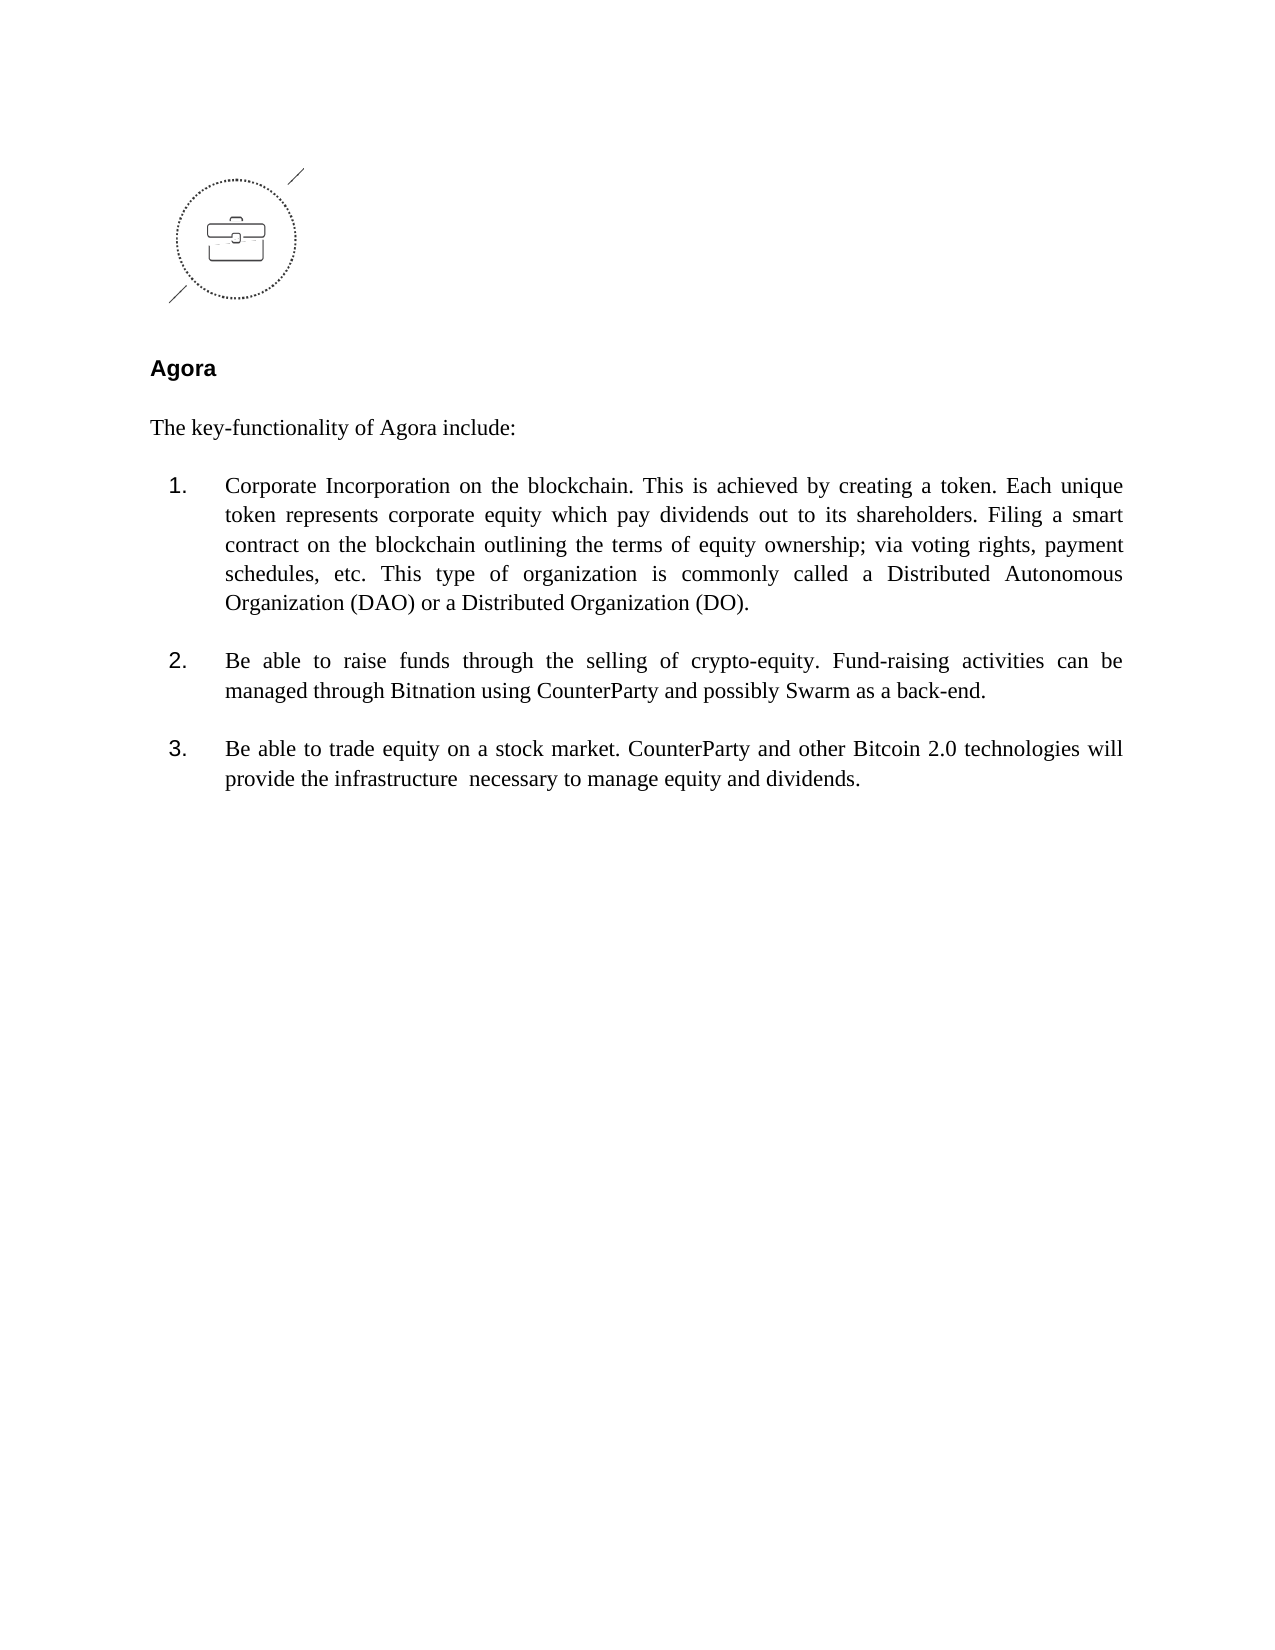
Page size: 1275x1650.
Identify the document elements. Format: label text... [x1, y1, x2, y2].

list Be able to raise funds through the selling of crypto-equity. Fund-raising activities can be managed through Bitnation using CounterParty and possibly Swarm as a back-end. [150, 648, 1125, 703]
text The key-functionality of Agora include: [150, 414, 1125, 440]
text Agora [150, 356, 1125, 381]
list Corporate Incorporation on the blockchain. This is achieved by creating a token. Each unique token represents corporate equity which pay dividends out to its shareholders. Filing a smart contract on the blockchain outlining the terms of equity ownership; via voting rights, payment schedules, etc. This type of organization is commonly called a Distributed Autonomous Organization (DAO) or a Distributed Organization (DO). [150, 473, 1125, 615]
list Be able to trade equity on a stock market. CounterParty and other Bitcoin 2.0 technologies will provide the infrastructure necessary to manage equity and dividends. [150, 736, 1125, 791]
picture [168, 168, 304, 304]
